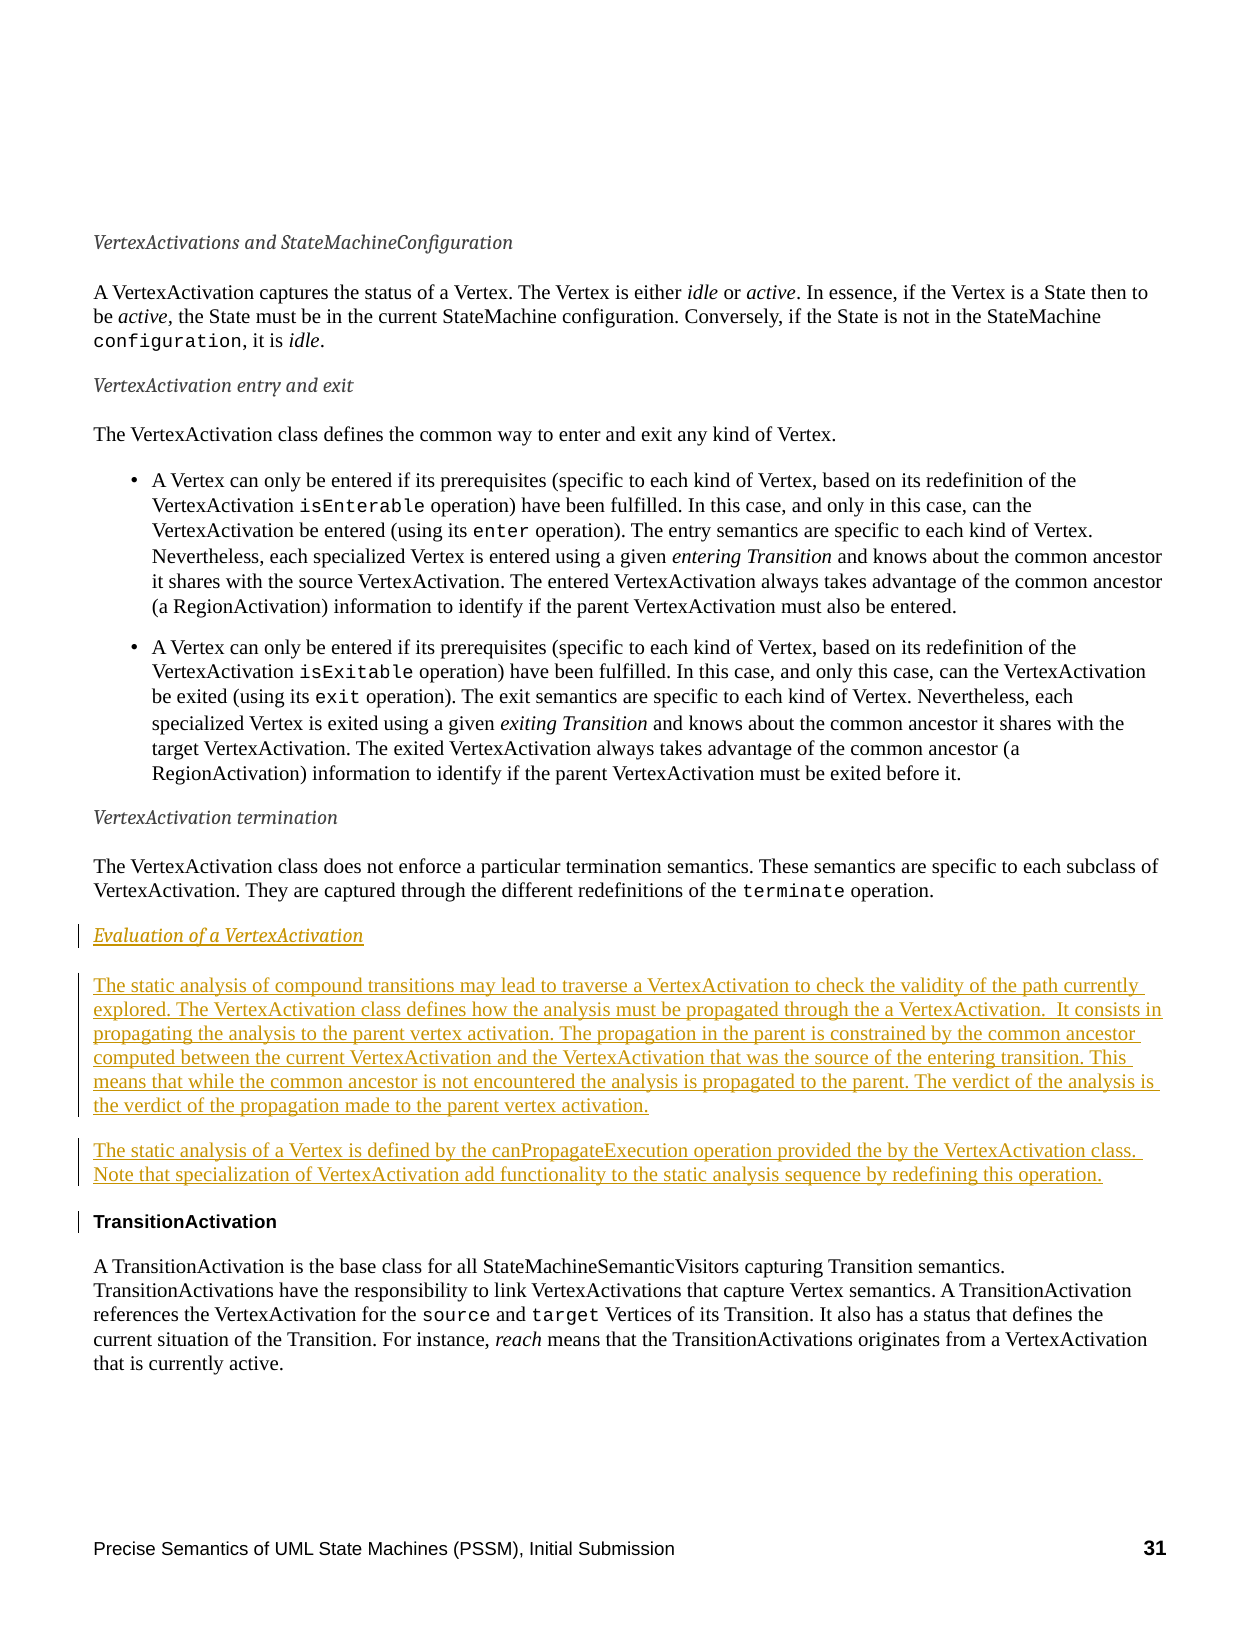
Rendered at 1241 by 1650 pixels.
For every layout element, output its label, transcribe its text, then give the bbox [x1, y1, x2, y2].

list A Vertex can only be entered if its prerequisites (specific to each kind of Vertex, based on its redefinition of the VertexActivation isExitable operation) have been fulfilled. In this case, and only this case, can the VertexActivation be exited (using its exit operation). The exit semantics are specific to each kind of Vertex. Nevertheless, each specialized Vertex is exited using a given exiting Transition and knows about the common ancestor it shares with the target VertexActivation. The exited VertexActivation always takes advantage of the common ancestor (a RegionActivation) information to identify if the parent VertexActivation must be exited before it. [131, 634, 1164, 784]
text The static analysis of compound transitions may lead to traverse a VertexActivation to check the validity of the path currently explored. The VertexActivation class defines how the analysis must be propagated through the a VertexActivation. It consists in propagating the analysis to the parent vertex activation. The propagation in the parent is constrained by the common ancestor computed between the current VertexActivation and the VertexActivation that was the source of the entering transition. This means that while the common ancestor is not encountered the analysis is propagated to the parent. The verdict of the analysis is the verdict of the propagation made to the parent vertex activation. [93, 973, 1164, 1117]
text The static analysis of a Vertex is defined by the canPropagateExecution operation provided the by the VertexActivation class. Note that specialization of VertexActivation add functionality to the static analysis sequence by redefining this operation. [93, 1138, 1164, 1186]
list A Vertex can only be entered if its prerequisites (specific to each kind of Vertex, based on its redefinition of the VertexActivation isEnterable operation) have been fulfilled. In this case, and only in this case, can the VertexActivation be entered (using its enter operation). The entry semantics are specific to each kind of Vertex. Nevertheless, each specialized Vertex is entered using a given entering Transition and knows about the common ancestor it shares with the source VertexActivation. The entered VertexActivation always takes advantage of the common ancestor (a RegionActivation) information to identify if the parent VertexActivation must also be entered. [131, 467, 1164, 618]
text The VertexActivation class does not enforce a particular termination semantics. These semantics are specific to each subclass of VertexActivation. They are captured through the different redefinitions of the terminate operation. [93, 854, 1164, 903]
text A TransitionActivation is the base class for all StateMachineSemanticVisitors capturing Transition semantics. TransitionActivations have the responsibility to link VertexActivations that capture Vertex semantics. A TransitionActivation references the VertexActivation for the source and target Vertices of its Transition. It also has a status that defines the current situation of the Transition. For instance, reach means that the TransitionActivations originates from a VertexActivation that is currently active. [93, 1254, 1164, 1375]
subtitle VertexActivation entry and exit [93, 374, 1164, 398]
subtitle VertexActivations and StateMachineConfiguration [93, 231, 1164, 255]
text The VertexActivation class defines the common way to enter and exit any kind of Vertex. [93, 422, 1164, 446]
text A VertexActivation captures the status of a Vertex. The Vertex is either idle or active. In essence, if the Vertex is a State then to be active, the State must be in the current StateMachine configuration. Conversely, if the State is not in the StateMachine configuration, it is idle. [93, 279, 1164, 353]
subtitle VertexActivation termination [93, 805, 1164, 829]
subtitle TransitionActivation [93, 1211, 1164, 1233]
subtitle Evaluation of a VertexActivation [93, 924, 1164, 948]
